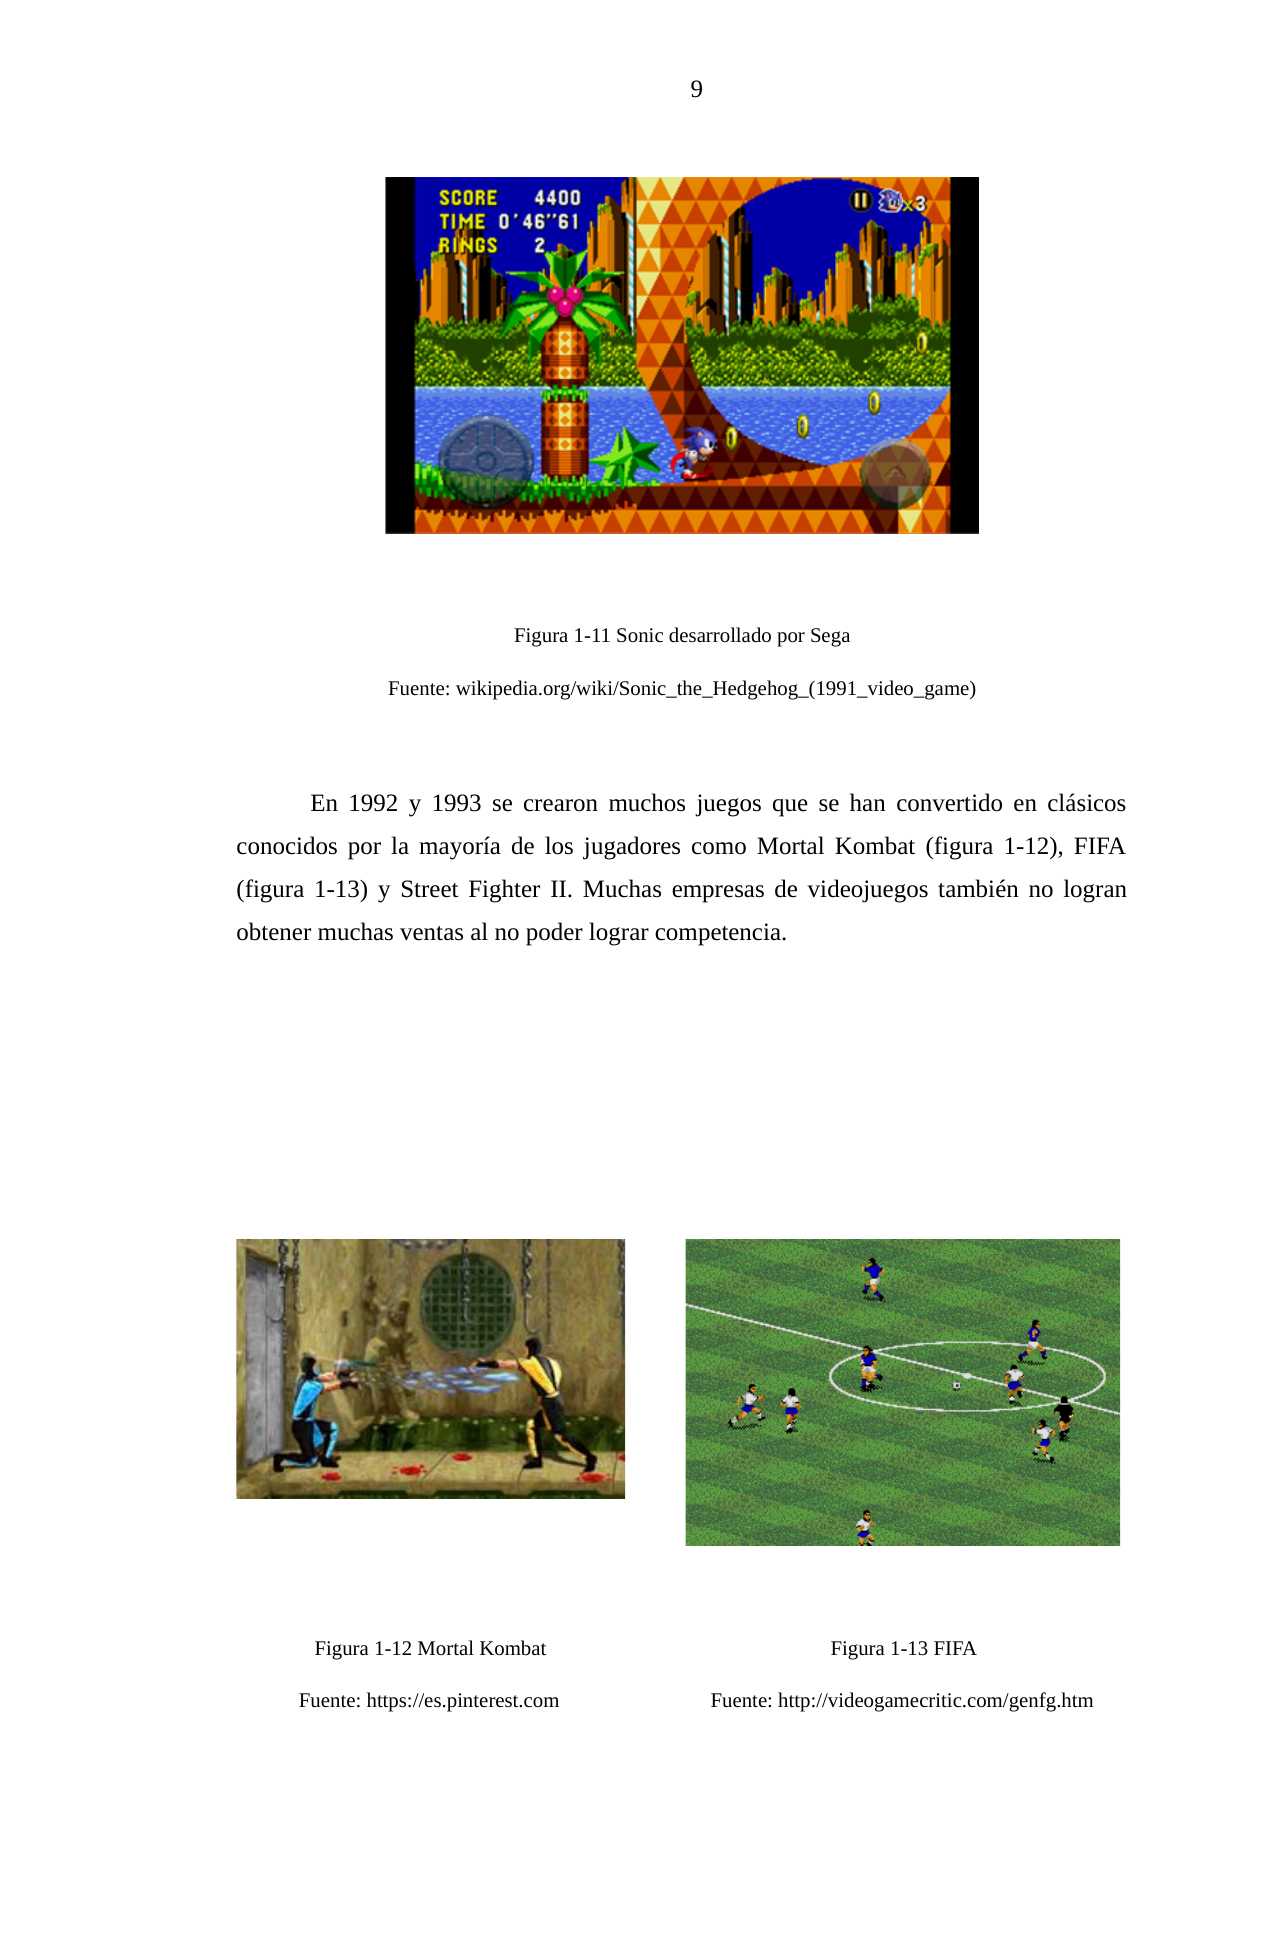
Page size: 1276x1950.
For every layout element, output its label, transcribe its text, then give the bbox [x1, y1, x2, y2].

text Fuente: wikipedia.org/wiki/Sonic_the_Hedgehog_(1991_video_game) [236, 675, 1128, 699]
text Figura 1-11 Sonic desarrollado por Sega [236, 623, 1128, 647]
text Fuente: https://es.pinterest.com Fuente: http://videogamecritic.com/genfg.htm [236, 1688, 1128, 1712]
text En 1992 y 1993 se crearon muchos juegos que se han convertido en clásicos conocidos por la mayoría de los jugadores como Mortal Kombat (figura 1-12), FIFA (figura 1-13) y Street Fighter II. Muchas empresas de videojuegos también no logran obtener muchas ventas al no poder lograr competencia. [236, 788, 1128, 946]
text Figura 1-12 Mortal Kombat Figura 1-13 FIFA [236, 1636, 1128, 1659]
